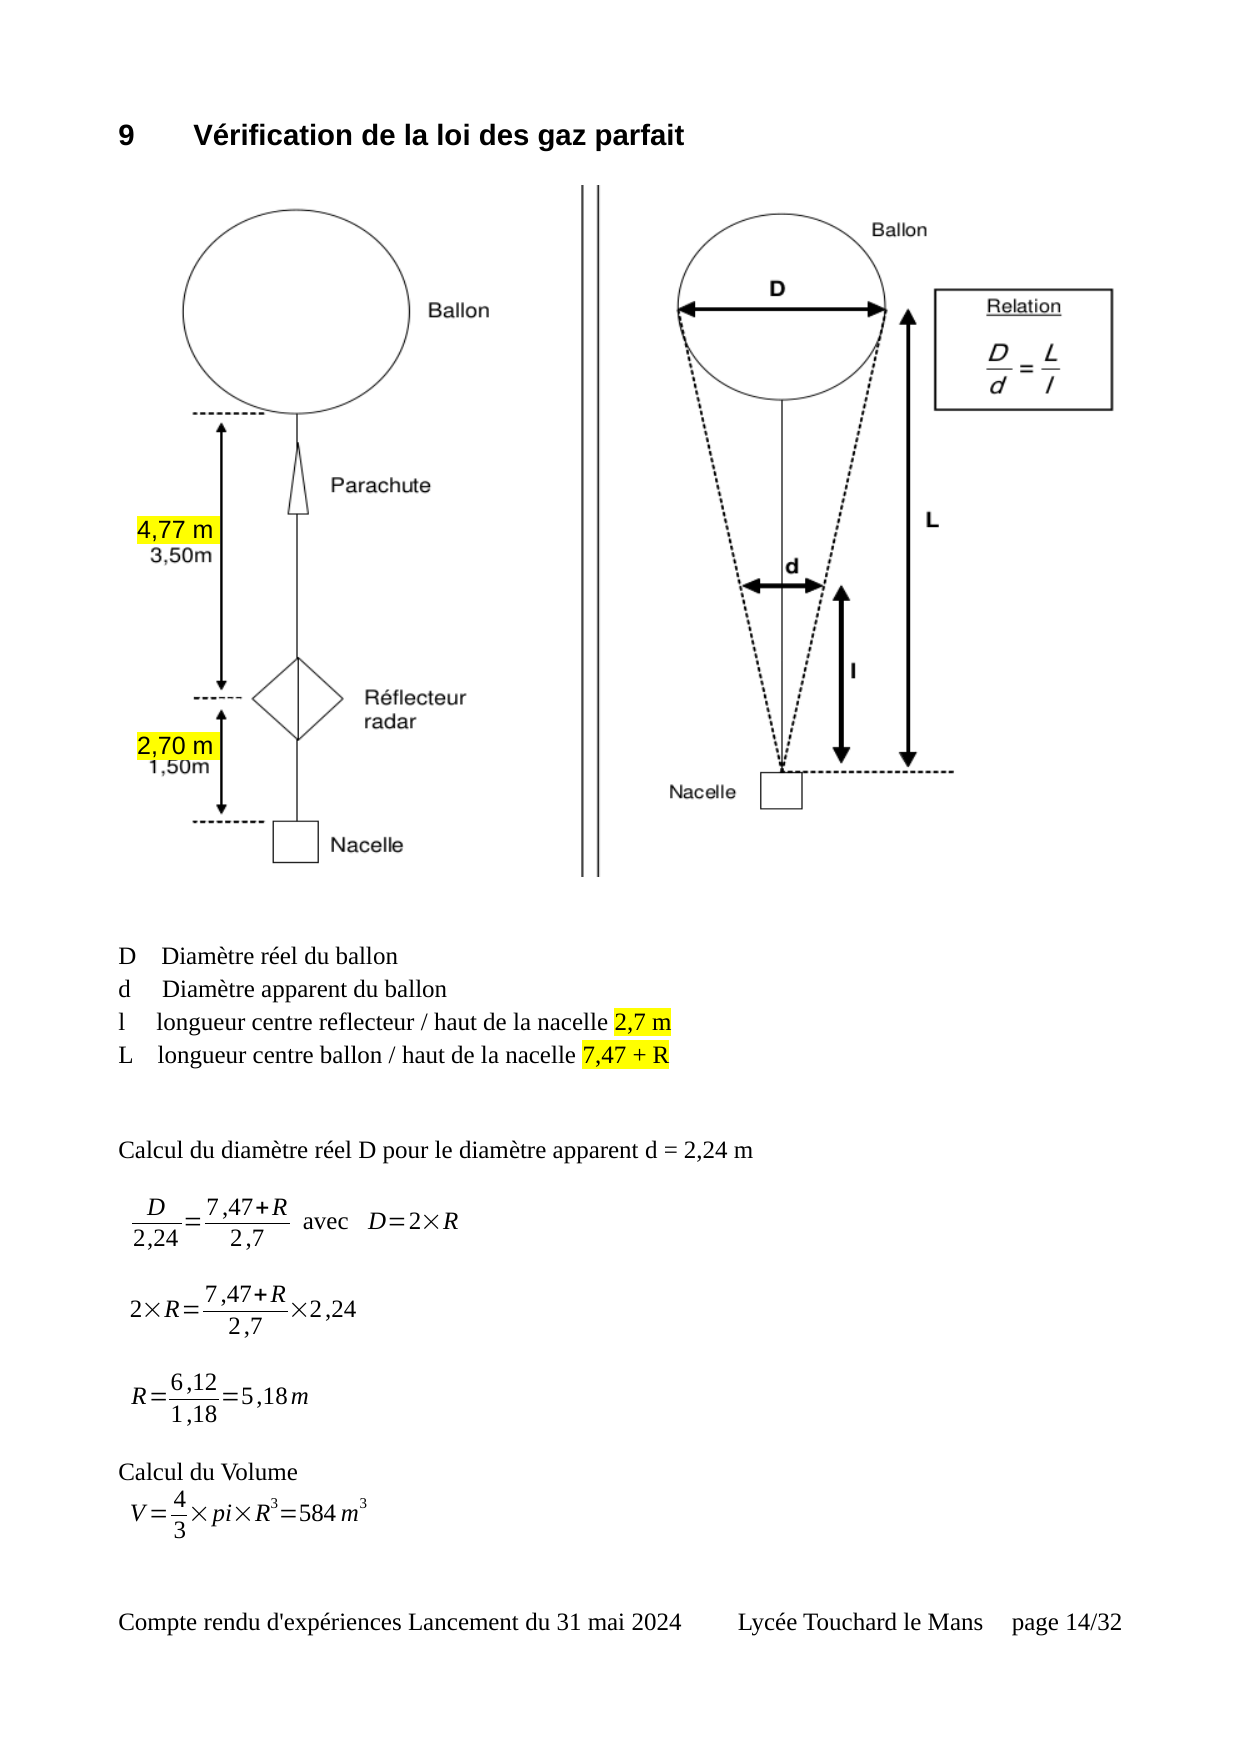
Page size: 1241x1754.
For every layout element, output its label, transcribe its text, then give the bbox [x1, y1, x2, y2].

text Calcul du diamètre réel D pour le diamètre apparent d = 2,24 m [118, 1136, 1122, 1193]
text avec [118, 1193, 1122, 1281]
subtitle Vérification de la loi des gaz parfait [118, 118, 1122, 152]
text D Diamètre réel du ballon d Diamètre apparent du ballon l longueur centre reflecteur / haut de la nacelle 2,7 m L longueur centre ballon / haut de la nacelle 7,47 + R [118, 941, 1122, 1069]
text Calcul du Volume [118, 1457, 1122, 1485]
picture [119, 185, 1124, 877]
